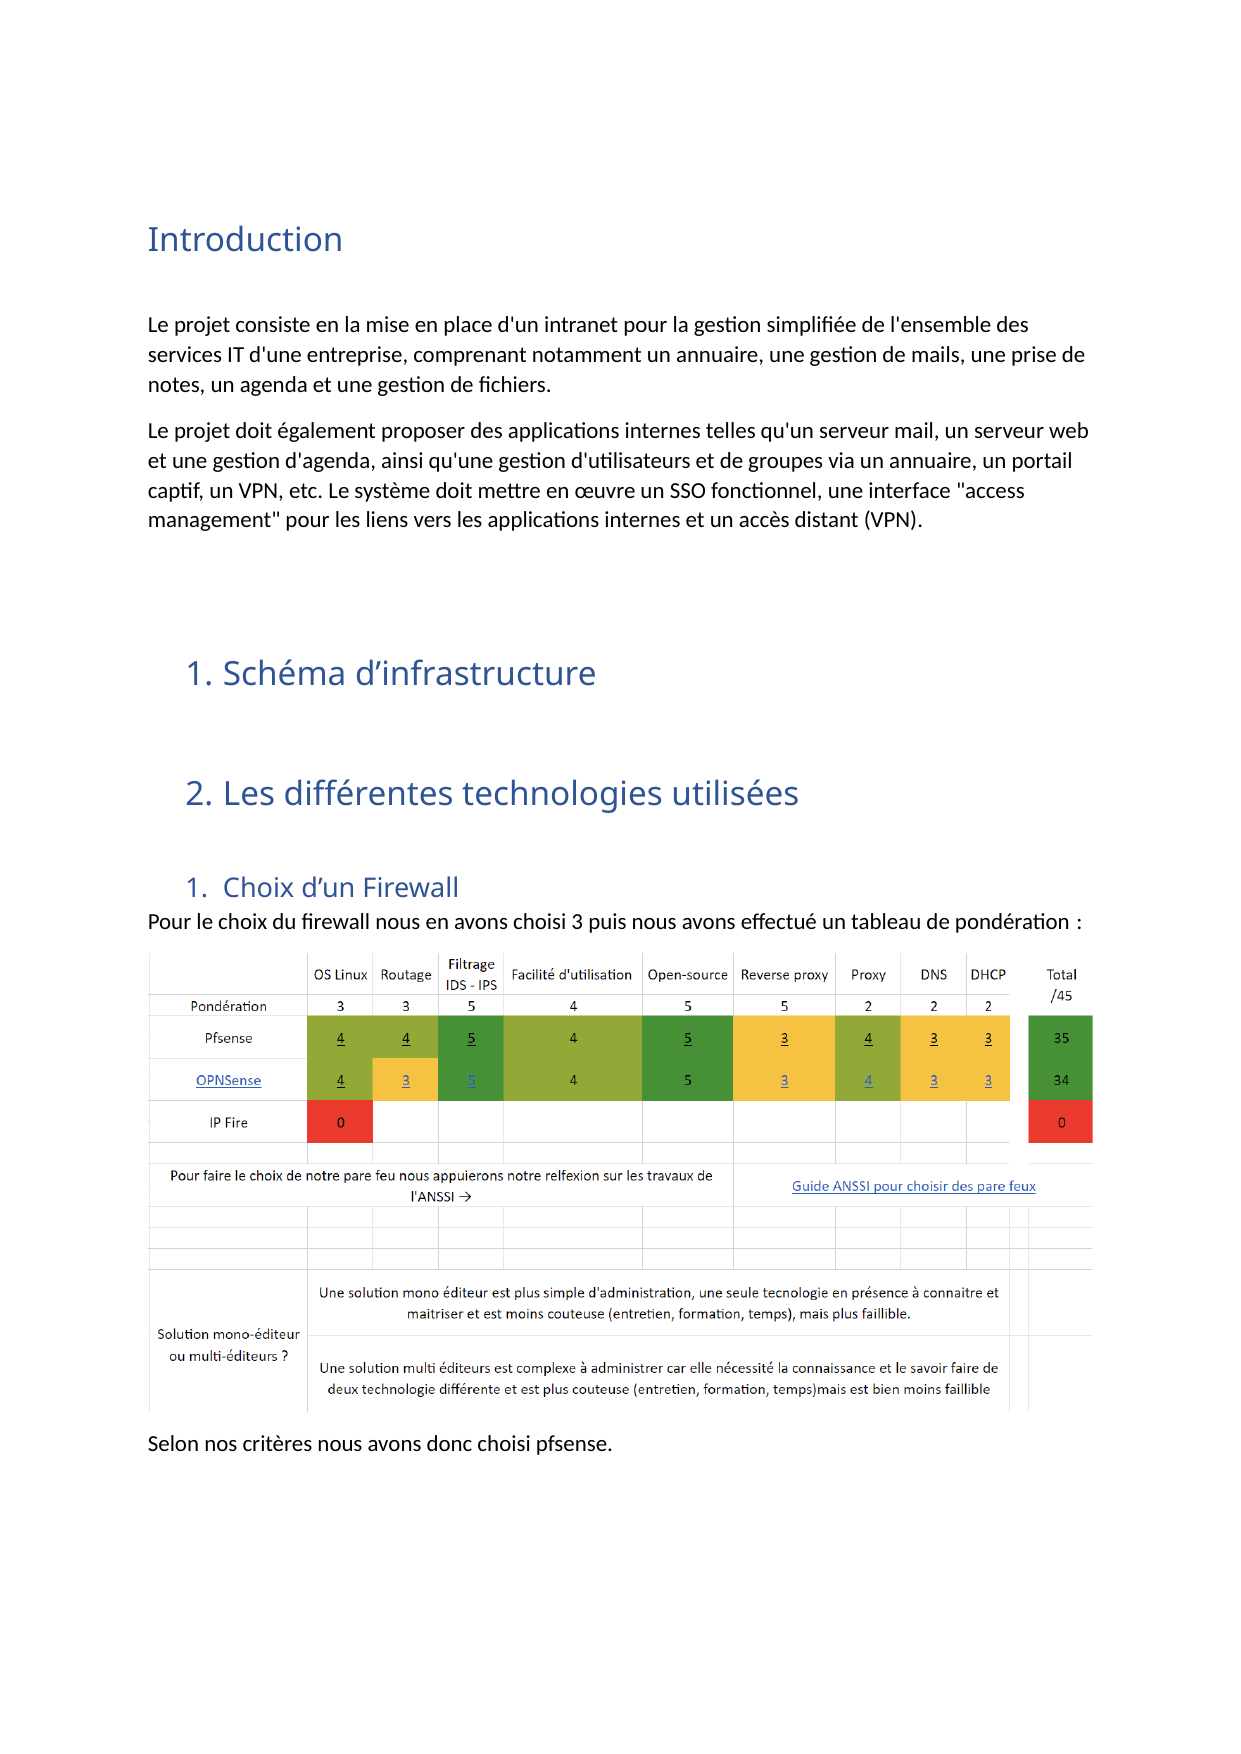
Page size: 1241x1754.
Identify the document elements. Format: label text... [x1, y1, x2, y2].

text Selon nos critères nous avons donc choisi pfsense. [148, 1429, 1093, 1487]
text Le projet doit également proposer des applications internes telles qu'un serveur mail, un serveur web et une gestion d'agenda, ainsi qu'une gestion d'utilisateurs et de groupes via un annuaire, un portail captif, un VPN, etc. Le système doit mettre en œuvre un SSO fonctionnel, une interface "access management" pour les liens vers les applications internes et un accès distant (VPN). [148, 416, 1093, 533]
text Le projet consiste en la mise en place d'un intranet pour la gestion simplifiée de l'ensemble des services IT d'une entreprise, comprenant notamment un annuaire, une gestion de mails, une prise de notes, un agenda et une gestion de fichiers. [148, 311, 1093, 398]
subtitle Introduction [148, 216, 1093, 262]
list Les différentes technologies utilisées [185, 769, 1093, 815]
list Schéma d’infrastructure [185, 650, 1093, 695]
list Choix d’un Firewall [185, 868, 1093, 905]
text Pour le choix du firewall nous en avons choisi 3 puis nous avons effectué un tableau de pondération : [148, 907, 1093, 935]
